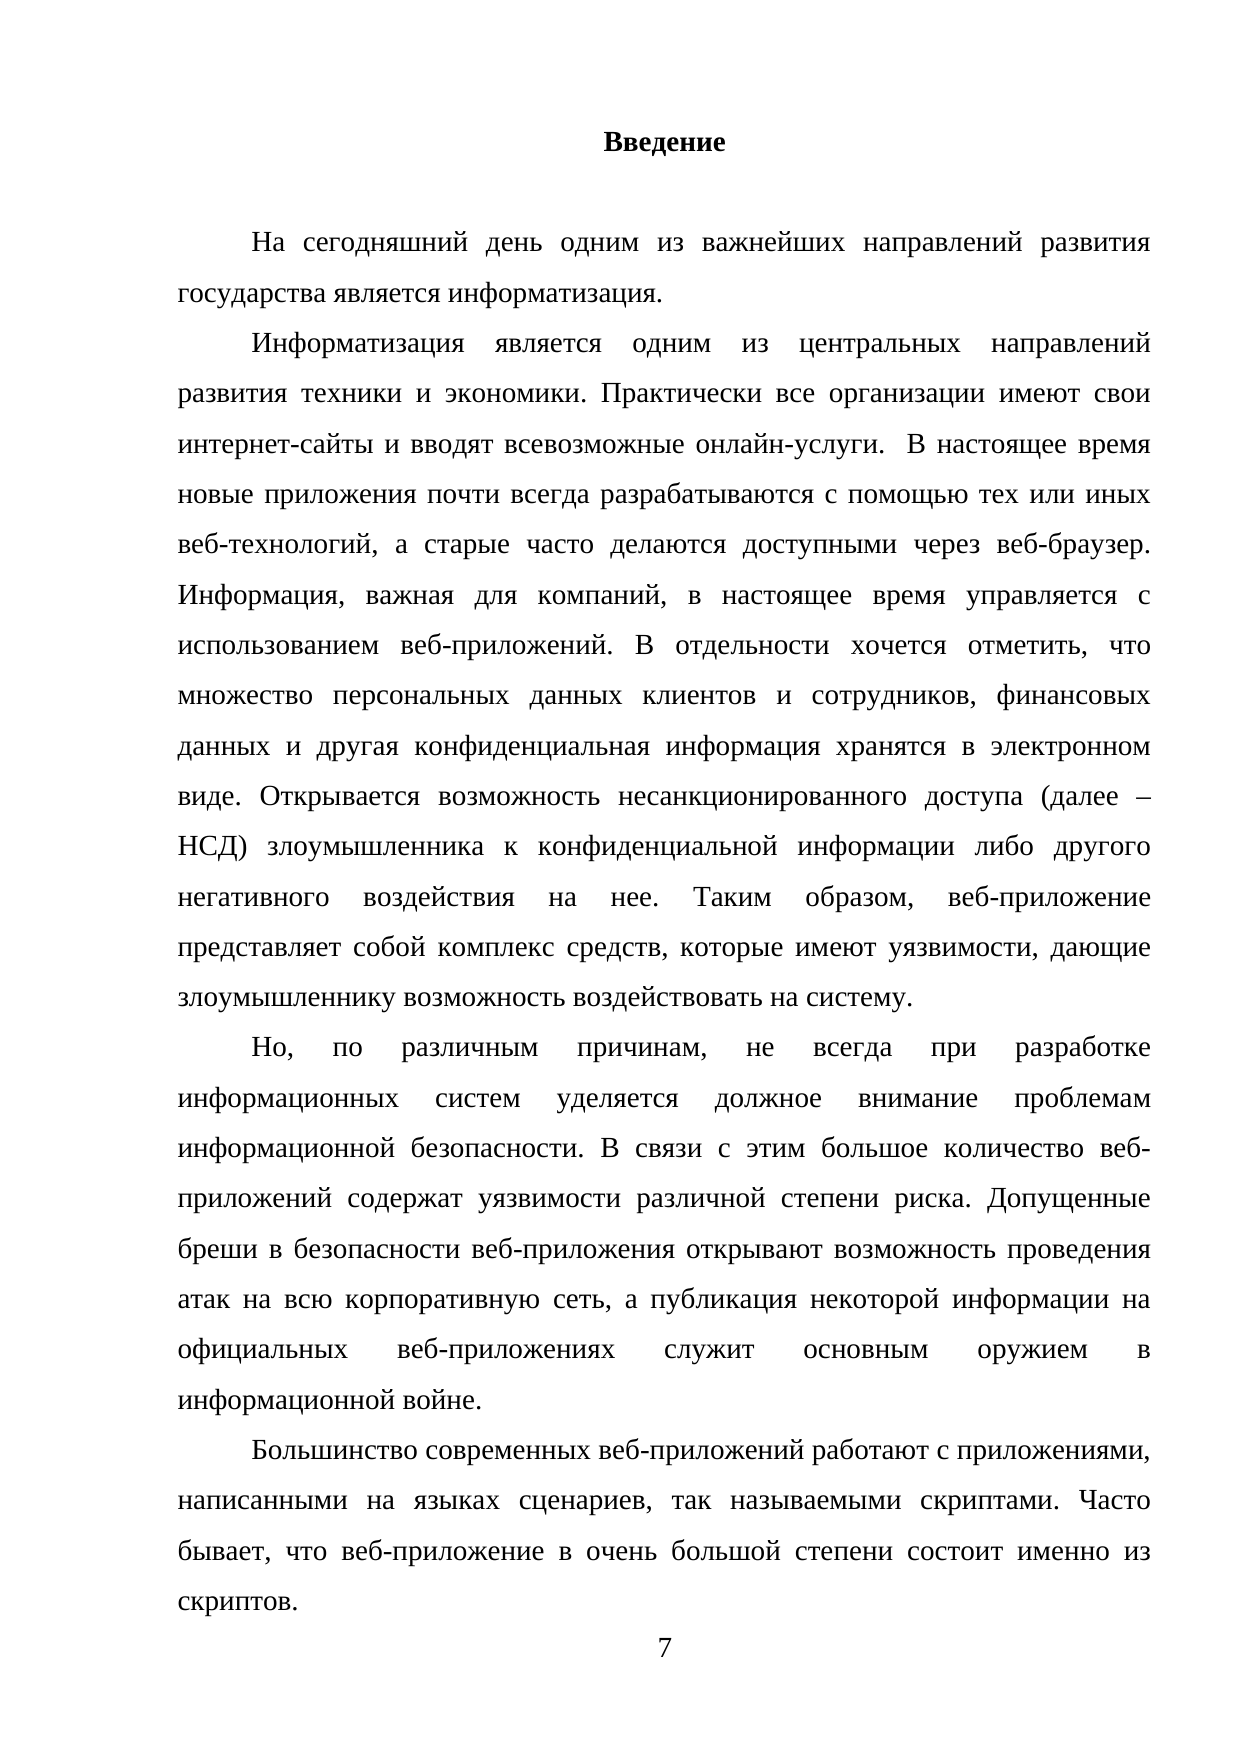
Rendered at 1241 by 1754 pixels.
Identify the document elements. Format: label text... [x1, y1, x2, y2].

text Введение [177, 124, 1152, 157]
text Большинство современных веб-приложений работают с приложениями, написанными на языках сценариев, так называемыми скриптами. Часто бывает, что веб-приложение в очень большой степени состоит именно из скриптов. [177, 1432, 1152, 1617]
text На сегодняшний день одним из важнейших направлений развития государства является информатизация. [177, 224, 1152, 308]
text Информатизация является одним из центральных направлений развития техники и экономики. Практически все организации имеют свои интернет-сайты и вводят всевозможные онлайн-услуги. В настоящее время новые приложения почти всегда разрабатываются с помощью тех или иных веб-технологий, а старые часто делаются доступными через веб-браузер. Информация, важная для компаний, в настоящее время управляется с использованием веб-приложений. В отдельности хочется отметить, что множество персональных данных клиентов и сотрудников, финансовых данных и другая конфиденциальная информация хранятся в электронном виде. Открывается возможность несанкционированного доступа (далее – НСД) злоумышленника к конфиденциальной информации либо другого негативного воздействия на нее. Таким образом, веб-приложение представляет собой комплекс средств, которые имеют уязвимости, дающие злоумышленнику возможность воздействовать на систему. [177, 325, 1152, 1013]
text Но, по различным причинам, не всегда при разработке информационных систем уделяется должное внимание проблемам информационной безопасности. В связи с этим большое количество веб-приложений содержат уязвимости различной степени риска. Допущенные бреши в безопасности веб-приложения открывают возможность проведения атак на всю корпоративную сеть, а публикация некоторой информации на официальных веб-приложениях служит основным оружием в информационной войне. [177, 1029, 1152, 1415]
